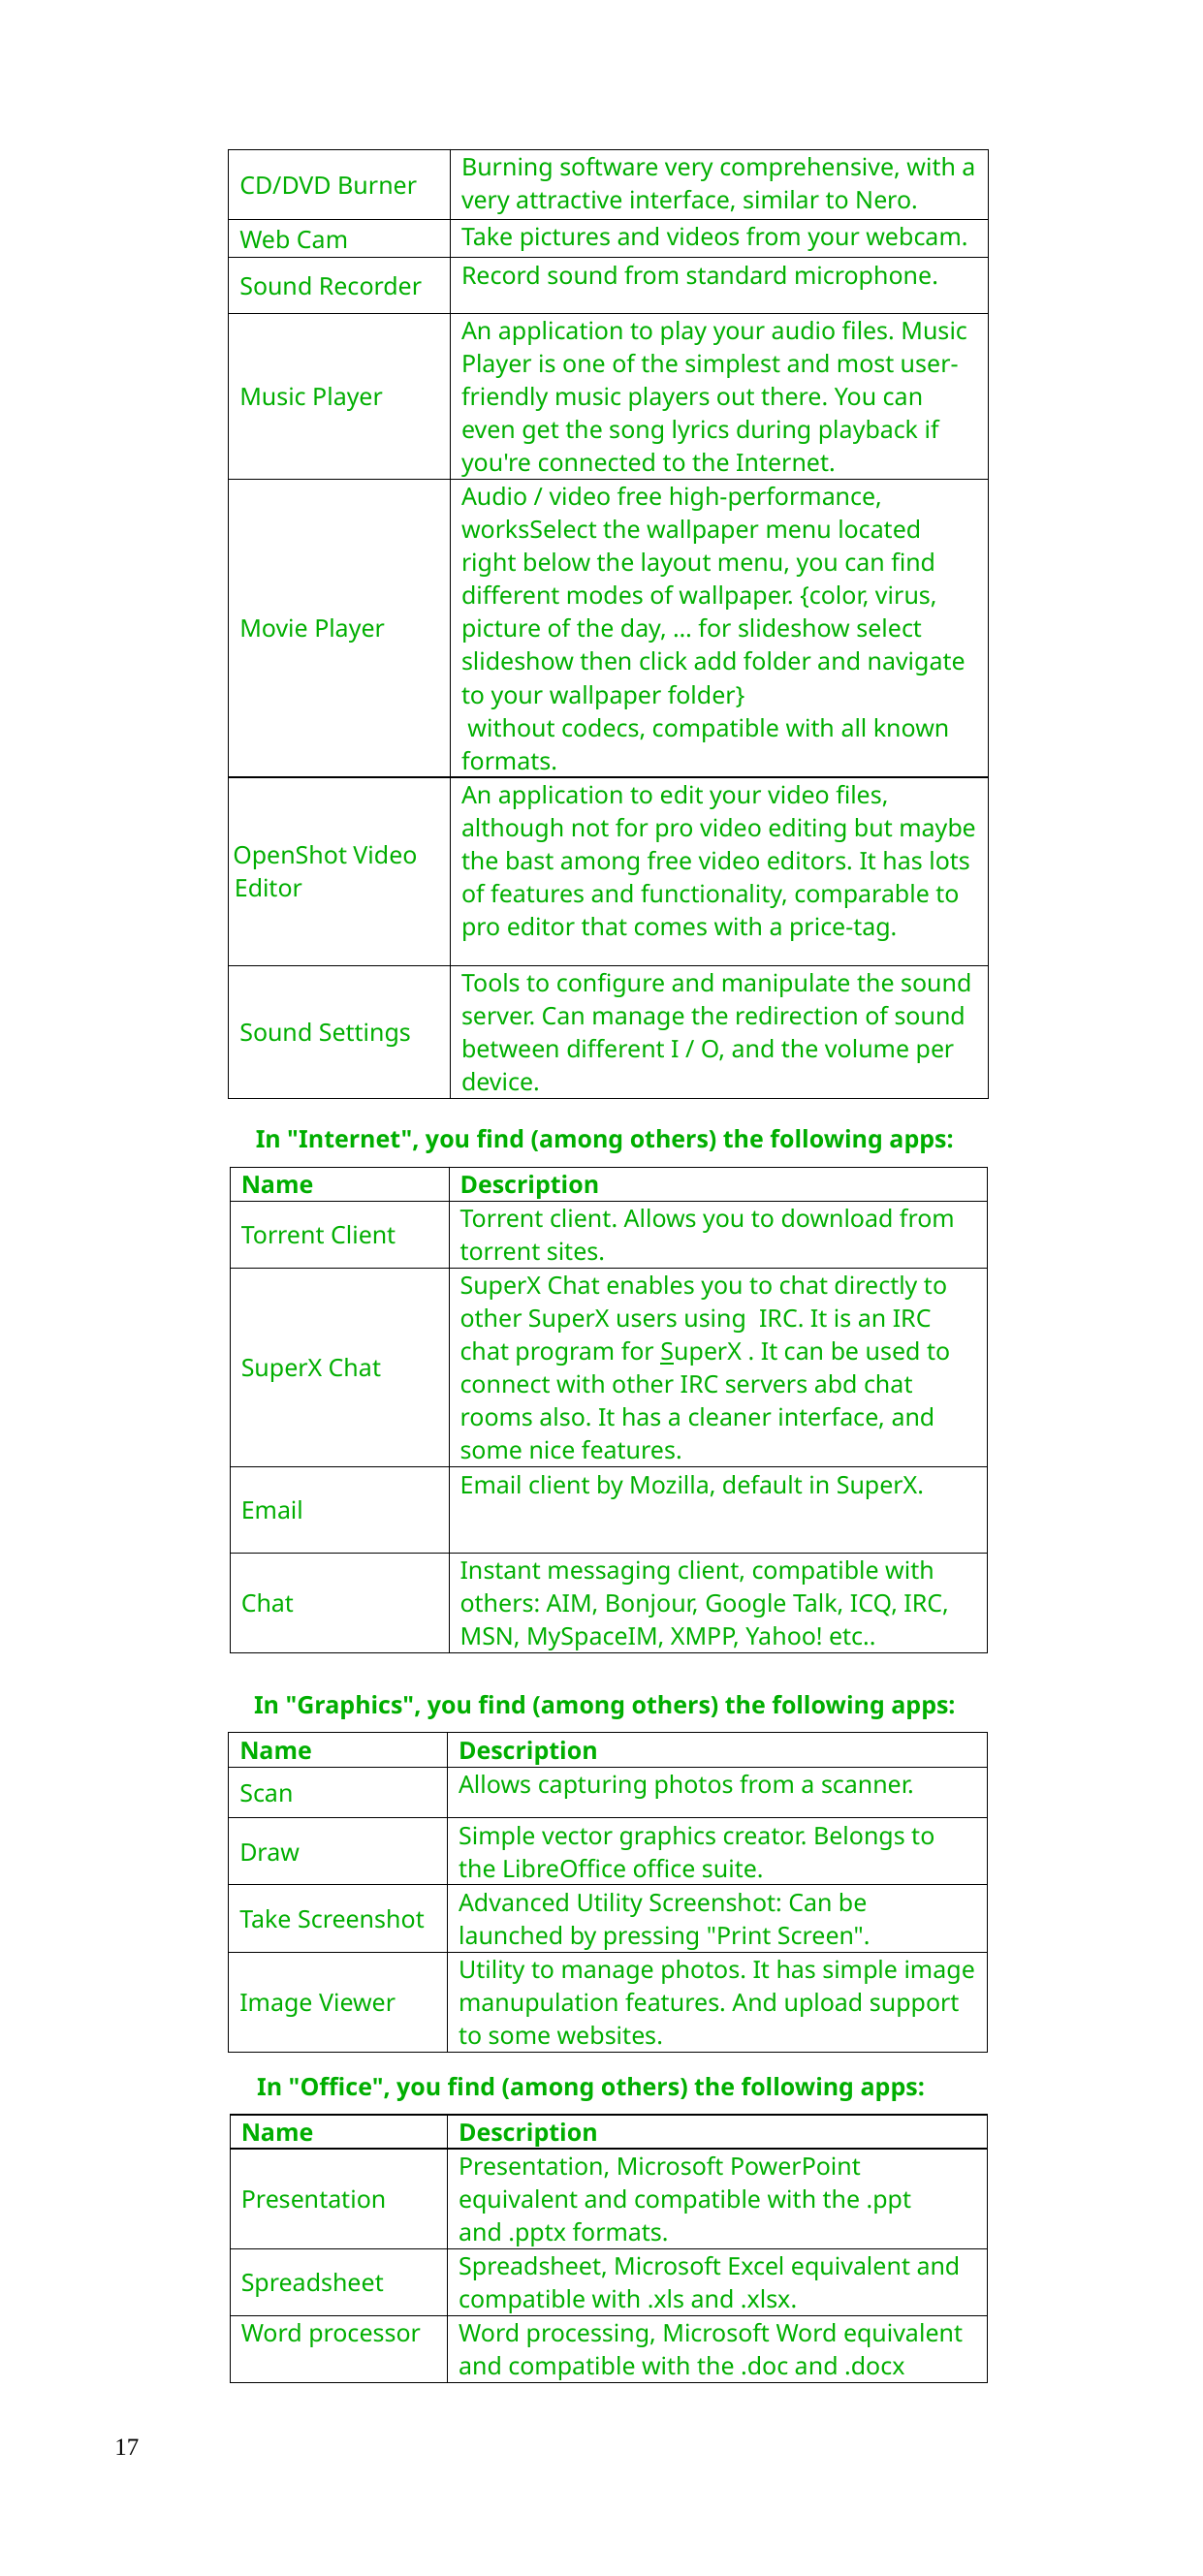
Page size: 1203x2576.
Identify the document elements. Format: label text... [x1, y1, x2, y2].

table_cell Spreadsheet [231, 2249, 447, 2315]
table_cell Torrent client. Allows you to download from torrent sites. [450, 1202, 987, 1268]
table_cell An application to play your audio files. Music Player is one of the simplest and most user-friendly music players out there. You can even get the song lyrics during playback if you're connected to the Internet. [451, 314, 988, 479]
table_cell Simple vector graphics creator. Belongs to the LibreOffice office suite. [448, 1818, 987, 1884]
table_header Description [448, 2116, 987, 2148]
table_cell Music Player [229, 314, 450, 479]
table_cell Chat [231, 1554, 449, 1652]
table_cell Utility to manage photos. It has simple image manupulation features. And upload support to some websites. [448, 1953, 987, 2052]
table_cell Allows capturing photos from a scanner. [448, 1768, 987, 1817]
table_cell Record sound from standard microphone. [451, 258, 988, 312]
table_cell SuperX Chat [231, 1269, 449, 1466]
table_header Name [229, 1733, 447, 1766]
table_cell Word processing, Microsoft Word equivalent and compatible with the .doc and .docx [448, 2316, 987, 2382]
table_cell OpenShot Video Editor [229, 778, 450, 965]
table_cell Presentation [231, 2150, 447, 2248]
table_cell Draw [229, 1818, 447, 1884]
table_cell CD/DVD Burner [229, 150, 450, 219]
table_cell Torrent Client [231, 1202, 449, 1268]
table_cell Scan [229, 1768, 447, 1817]
table_cell SuperX Chat enables you to chat directly to other SuperX users using IRC. It is an IRC chat program for SuperX . It can be used to connect with other IRC servers abd chat rooms also. It has a cleaner interface, and some nice features. [450, 1269, 987, 1466]
table_cell Advanced Utility Screenshot: Can be launched by pressing "Print Screen". [448, 1885, 987, 1951]
table_cell Take pictures and videos from your webcam. [451, 220, 988, 257]
table_cell Sound Recorder [229, 258, 450, 312]
table_header Name [231, 1168, 449, 1200]
table_cell Email [231, 1467, 449, 1553]
table_cell Instant messaging client, compatible with others: AIM, Bonjour, Google Talk, ICQ, IRC, MSN, MySpaceIM, XMPP, Yahoo! etc.. [450, 1554, 987, 1652]
text In "Office", you find (among others) the following apps: [257, 2070, 1088, 2102]
table_cell Image Viewer [229, 1953, 447, 2052]
text In "Graphics", you find (among others) the following apps: [254, 1687, 1088, 1721]
table_cell Web Cam [229, 220, 450, 257]
table_cell Movie Player [229, 480, 450, 776]
table_cell Take Screenshot [229, 1885, 447, 1951]
table_cell Burning software very comprehensive, with a very attractive interface, similar to Nero. [451, 150, 988, 219]
table_cell Word processor [231, 2316, 447, 2382]
table_header Description [450, 1168, 987, 1200]
table_cell Presentation, Microsoft PowerPoint equivalent and compatible with the .ppt and .pptx formats. [448, 2150, 987, 2248]
table_cell Spreadsheet, Microsoft Excel equivalent and compatible with .xls and .xlsx. [448, 2249, 987, 2315]
table_cell Email client by Mozilla, default in SuperX. [450, 1467, 987, 1553]
table_header Name [231, 2116, 447, 2148]
table_cell Tools to configure and manipulate the sound server. Can manage the redirection of sound between different I / O, and the volume per device. [451, 966, 988, 1098]
text In "Internet", you find (among others) the following apps: [255, 1122, 1088, 1155]
table_cell An application to edit your video files, although not for pro video editing but maybe the bast among free video editors. It has lots of features and functionality, comparable to pro editor that comes with a price-tag. [451, 778, 988, 965]
table_cell Sound Settings [229, 966, 450, 1098]
table_cell Audio / video free high-performance, worksSelect the wallpaper menu located right below the layout menu, you can find different modes of wallpaper. {color, virus, picture of the day, … for slideshow select slideshow then click add folder and navigate to your wallpaper folder} without codecs, compatible with all known formats. [451, 480, 988, 776]
table_header Description [448, 1733, 987, 1766]
